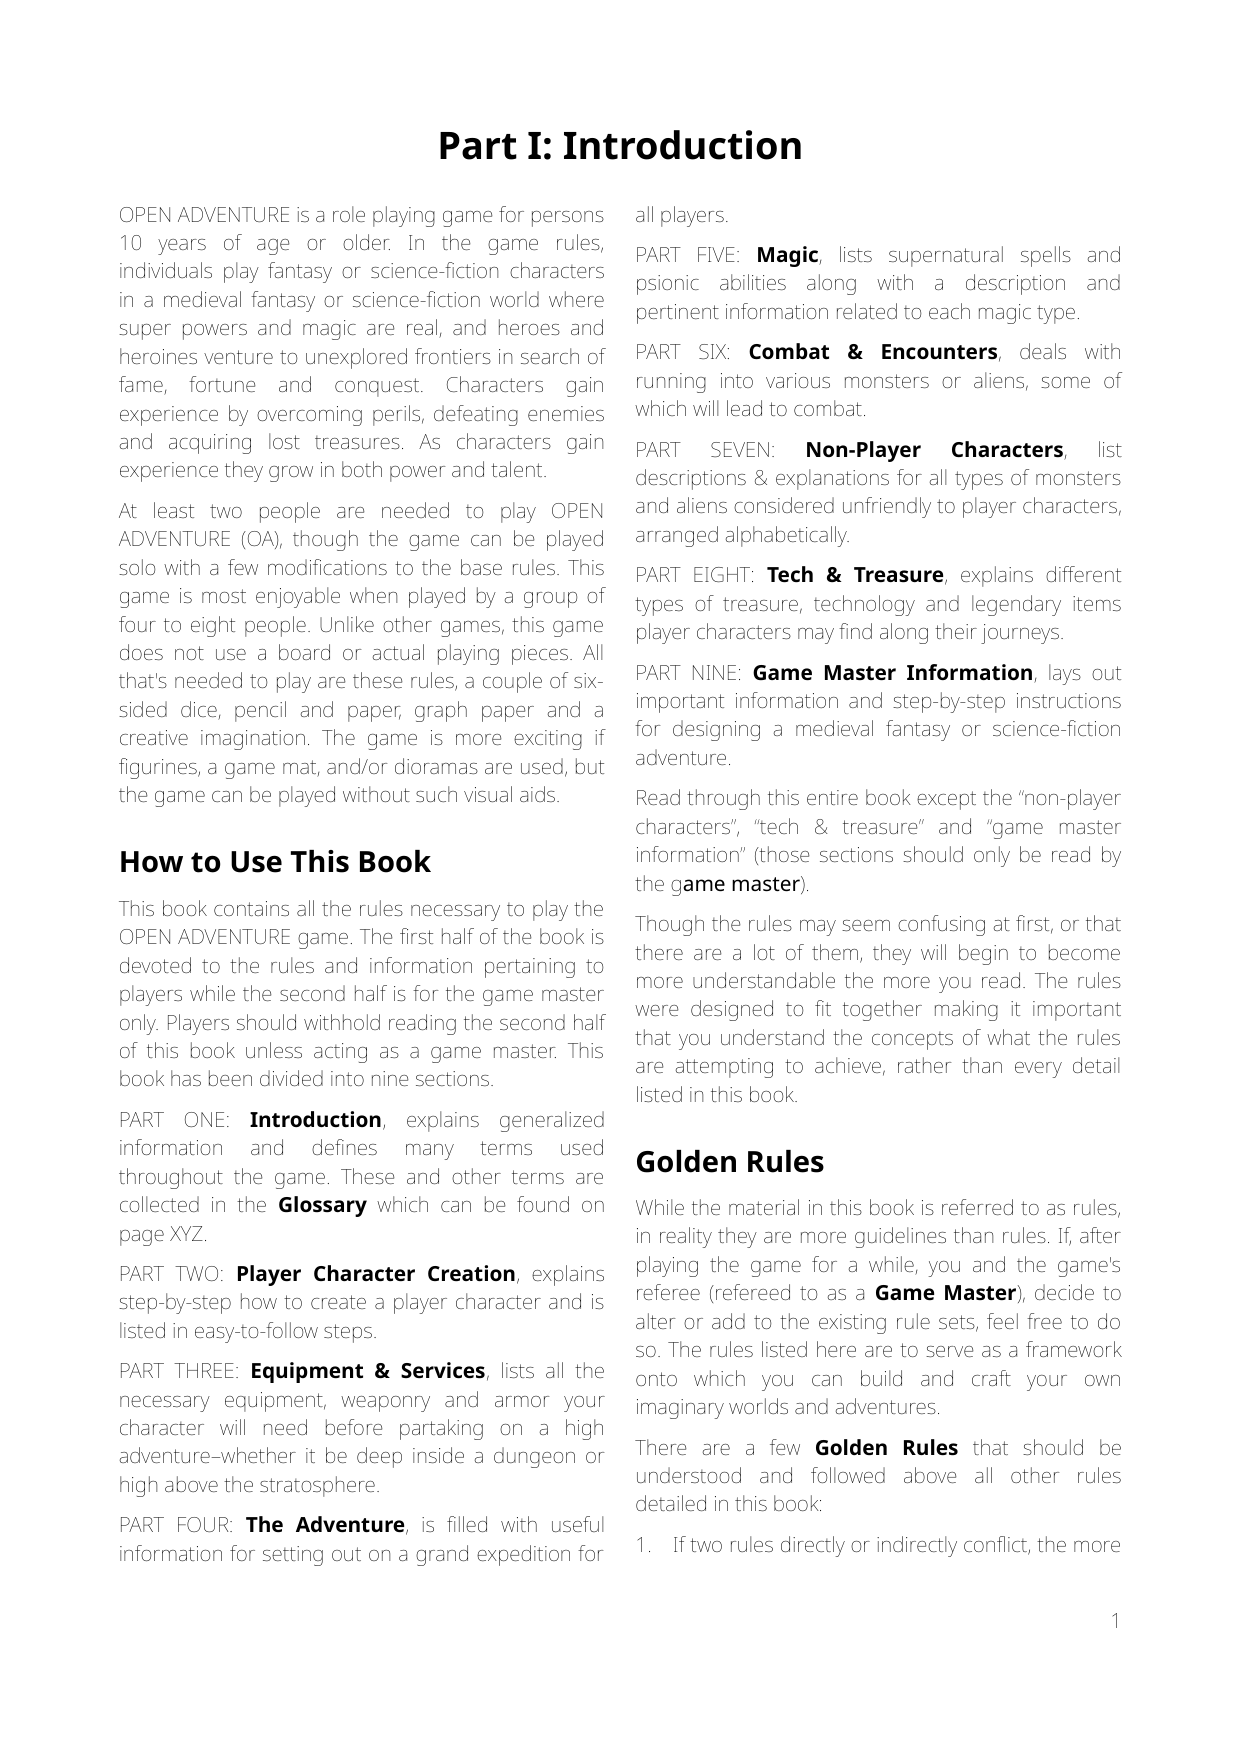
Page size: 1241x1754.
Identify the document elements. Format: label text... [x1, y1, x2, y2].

text PART SEVEN: Non-Player Characters, list descriptions & explanations for all types of monsters and aliens considered unfriendly to player characters, arranged alphabetically. [635, 435, 1122, 548]
text Read through this entire book except the “non-player characters”, “tech & treasure” and “game master information” (those sections should only be read by the game master). [635, 783, 1122, 897]
text all players. [635, 200, 1122, 228]
text PART ONE: Introduction, explains generalized information and defines many terms used throughout the game. These and other terms are collected in the Glossary which can be found on page XYZ. [118, 1105, 605, 1247]
text PART THREE: Equipment & Services, lists all the necessary equipment, weaponry and armor your character will need before partaking on a high adventure–whether it be deep inside a dungeon or high above the stratosphere. [118, 1356, 605, 1498]
text Though the rules may seem confusing at first, or that there are a lot of them, they will begin to become more understandable the more you read. The rules were designed to fit together making it important that you understand the concepts of what the rules are attempting to achieve, rather than every detail listed in this book. [635, 909, 1122, 1108]
text PART SIX: Combat & Encounters, deals with running into various monsters or aliens, some of which will lead to combat. [635, 337, 1122, 423]
text While the material in this book is referred to as rules, in reality they are more guidelines than rules. If, after playing the game for a while, you and the game's referee (refereed to as a Game Master), decide to alter or add to the existing rule sets, feel free to do so. The rules listed here are to serve as a framework onto which you can build and craft your own imaginary worlds and adventures. [635, 1193, 1122, 1421]
text PART FOUR: The Adventure, is filled with useful information for setting out on a grand expedition for [118, 1511, 605, 1567]
text This book contains all the rules necessary to play the OPEN ADVENTURE game. The first half of the book is devoted to the rules and information pertaining to players while the second half is for the game master only. Players should withhold reading the second half of this book unless acting as a game master. This book has been divided into nine sections. [118, 894, 605, 1093]
list If two rules directly or indirectly conflict, the more [635, 1530, 1122, 1558]
text OPEN ADVENTURE is a role playing game for persons 10 years of age or older. In the game rules, individuals play fantasy or science-fiction characters in a medieval fantasy or science-fiction world where super powers and magic are real, and heroes and heroines venture to unexplored frontiers in search of fame, fortune and conquest. Characters gain experience by overcoming perils, defeating enemies and acquiring lost treasures. As characters gain experience they grow in both power and talent. [118, 200, 605, 484]
text PART NINE: Game Master Information, lays out important information and step-by-step instructions for designing a medieval fantasy or science-fiction adventure. [635, 658, 1122, 771]
text PART TWO: Player Character Creation, explains step-by-step how to create a player character and is listed in easy-to-follow steps. [118, 1259, 605, 1344]
text At least two people are needed to play OPEN ADVENTURE (OA), though the game can be played solo with a few modifications to the base rules. This game is most enjoyable when played by a group of four to eight people. Unlike other games, this game does not use a board or actual playing pieces. All that's needed to play are these rules, a couple of six-sided dice, pencil and paper, graph paper and a creative imagination. The game is more exciting if figurines, a game mat, and/or dioramas are used, but the game can be played without such visual aids. [118, 496, 605, 809]
text PART EIGHT: Tech & Treasure, explains different types of treasure, technology and legendary items player characters may find along their journeys. [635, 560, 1122, 646]
text PART FIVE: Magic, lists supernatural spells and psionic abilities along with a description and pertinent information related to each magic type. [635, 240, 1122, 325]
text There are a few Golden Rules that should be understood and followed above all other rules detailed in this book: [635, 1433, 1122, 1518]
subtitle How to Use This Book [118, 842, 605, 881]
subtitle Golden Rules [635, 1141, 1122, 1181]
